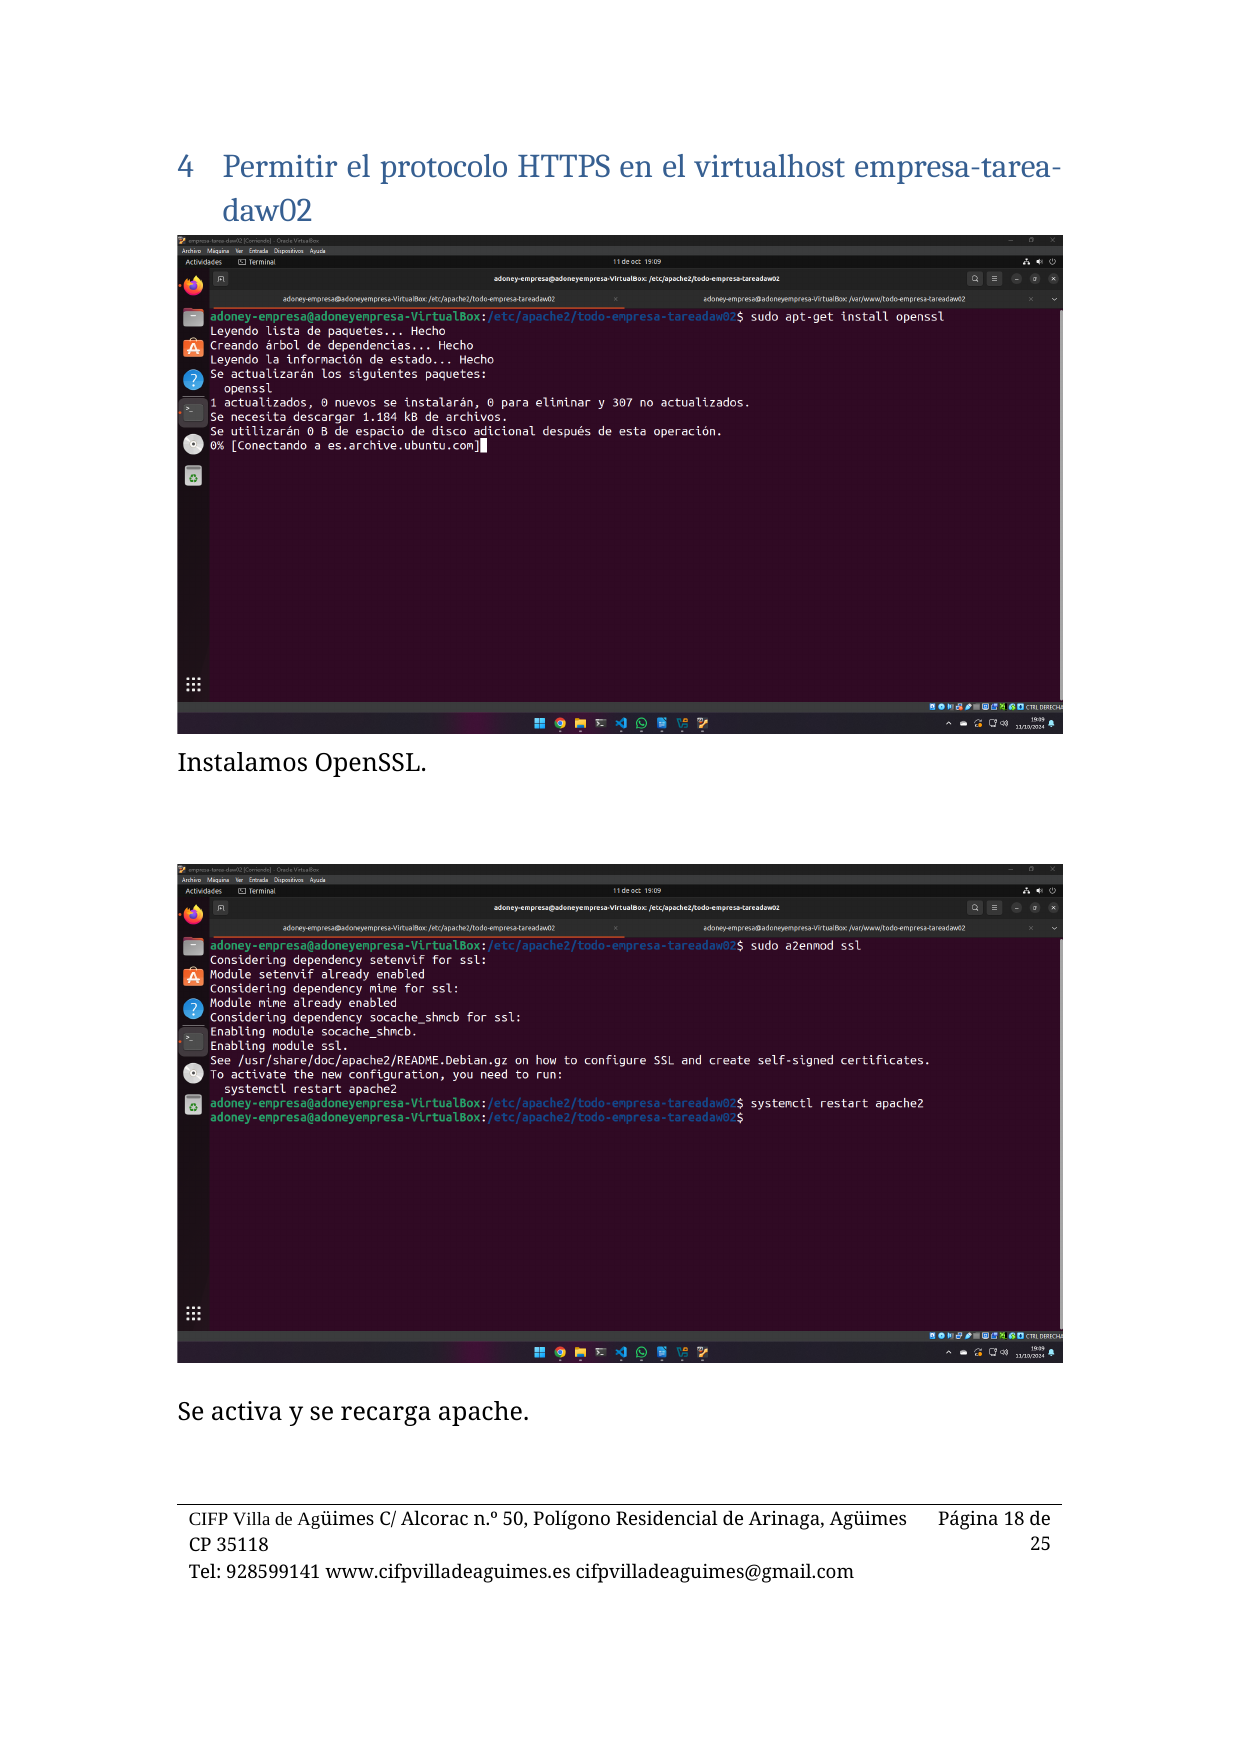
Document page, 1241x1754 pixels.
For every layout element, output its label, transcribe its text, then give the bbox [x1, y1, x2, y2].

subtitle Permitir el protocolo HTTPS en el virtualhost empresa-tarea-daw02 [177, 148, 1063, 230]
picture [177, 235, 1063, 734]
picture [177, 864, 1063, 1363]
text Se activa y se recarga apache. [177, 1363, 1063, 1428]
text Instalamos OpenSSL. [177, 734, 1063, 779]
